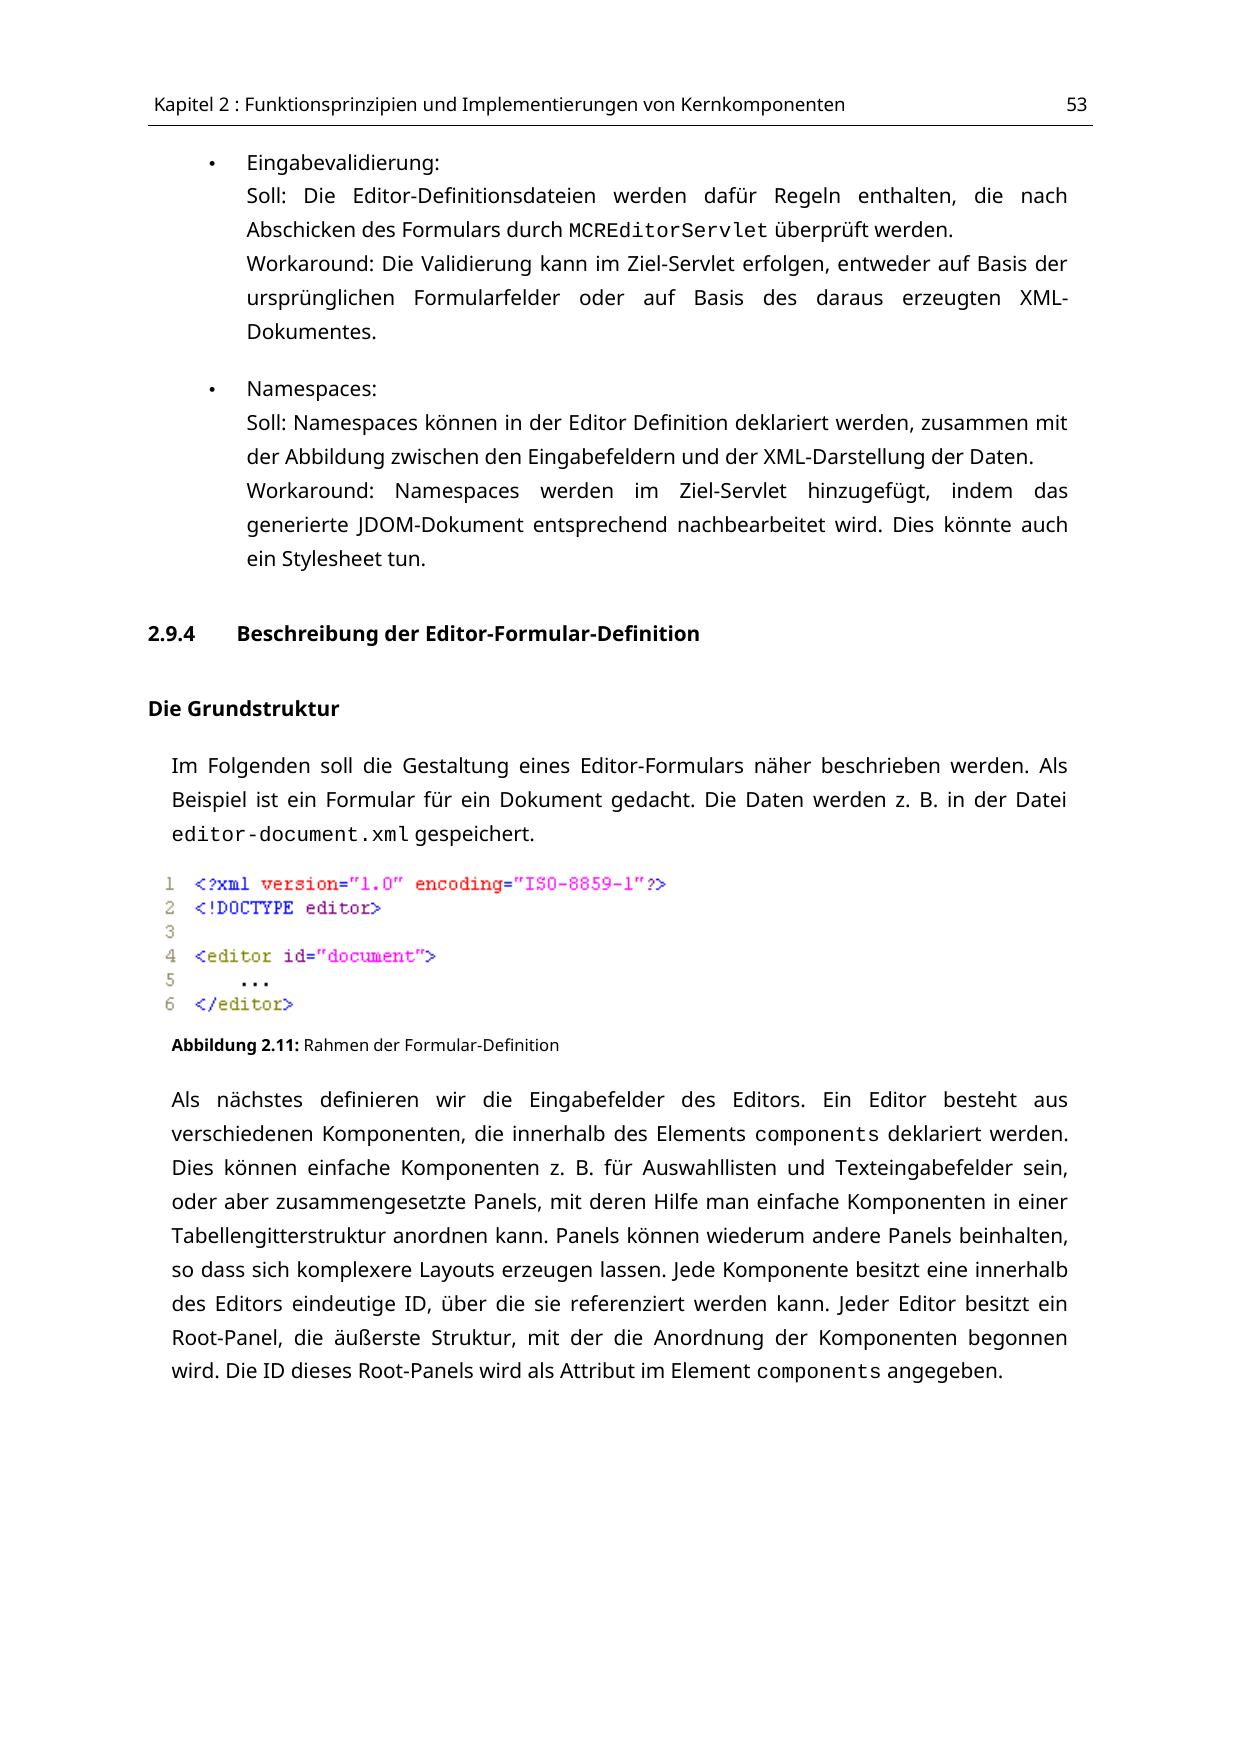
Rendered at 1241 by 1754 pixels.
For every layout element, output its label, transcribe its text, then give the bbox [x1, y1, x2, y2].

text Als nächstes definieren wir die Eingabefelder des Editors. Ein Editor besteht aus verschiedenen Komponenten, die innerhalb des Elements components deklariert werden. Dies können einfache Komponenten z. B. für Auswahllisten und Texteingabefelder sein, oder aber zusammengesetzte Panels, mit deren Hilfe man einfache Komponenten in einer Tabellengitterstruktur anordnen kann. Panels können wiederum andere Panels beinhalten, so dass sich komplexere Layouts erzeugen lassen. Jede Komponente besitzt eine innerhalb des Editors eindeutige ID, über die sie referenziert werden kann. Jeder Editor besitzt ein Root-Panel, die äußerste Struktur, mit der die Anordnung der Komponenten begonnen wird. Die ID dieses Root-Panels wird als Attribut im Element components angegeben. [148, 871, 1069, 1385]
subtitle Die Grundstruktur [148, 694, 1092, 722]
text Im Folgenden soll die Gestaltung eines Editor-Formulars näher beschrieben werden. Als Beispiel ist ein Formular für ein Dokument gedacht. Die Daten werden z. B. in der Datei editor-document.xml gespeichert. [171, 751, 1069, 848]
text Abbildung 2.11: Rahmen der Formular-Definition [171, 1017, 674, 1056]
subtitle Beschreibung der Editor-Formular-Definition [148, 619, 1092, 647]
list Eingabevalidierung: Soll: Die Editor-Definitionsdateien werden dafür Regeln enthalten, die nach Abschicken des Formulars durch MCREditorServlet überprüft werden. Workaround: Die Validierung kann im Ziel-Servlet erfolgen, entweder auf Basis der ursprünglichen Formularfelder oder auf Basis des daraus erzeugten XML-Dokumentes. [209, 148, 1069, 345]
list Namespaces: Soll: Namespaces können in der Editor Definition deklariert werden, zusammen mit der Abbildung zwischen den Eingabefeldern und der XML-Darstellung der Daten. Workaround: Namespaces werden im Ziel-Servlet hinzugefügt, indem das generierte JDOM-Dokument entsprechend nachbearbeitet wird. Dies könnte auch ein Stylesheet tun. [209, 374, 1069, 572]
